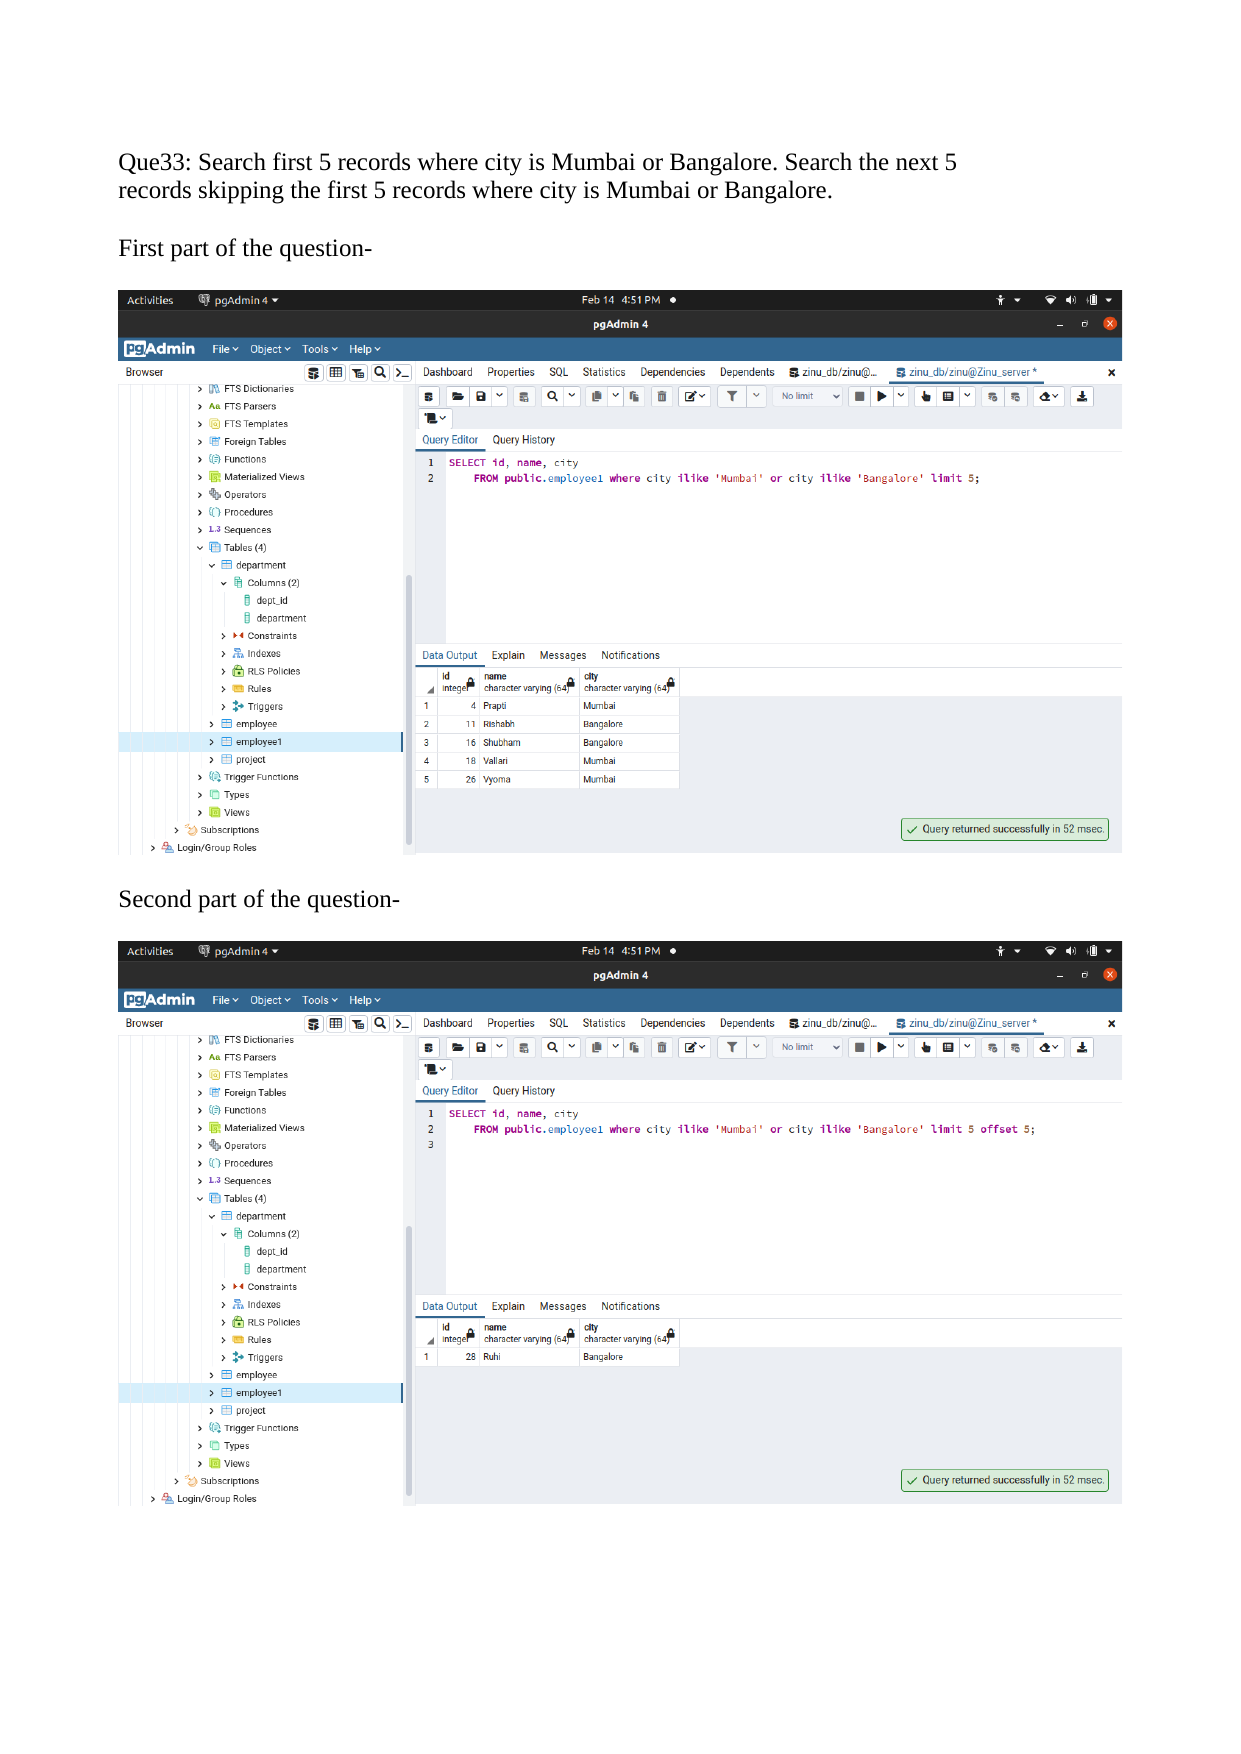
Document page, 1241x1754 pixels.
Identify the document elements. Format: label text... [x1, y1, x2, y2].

text First part of the question- [118, 233, 1122, 262]
picture [118, 941, 1123, 1506]
text records skipping the first 5 records where city is Mumbai or Bangalore. [118, 176, 1122, 204]
text Second part of the question- [118, 884, 1122, 912]
picture [118, 290, 1123, 855]
text Que33: Search first 5 records where city is Mumbai or Bangalore. Search the next 5 [118, 147, 1122, 176]
